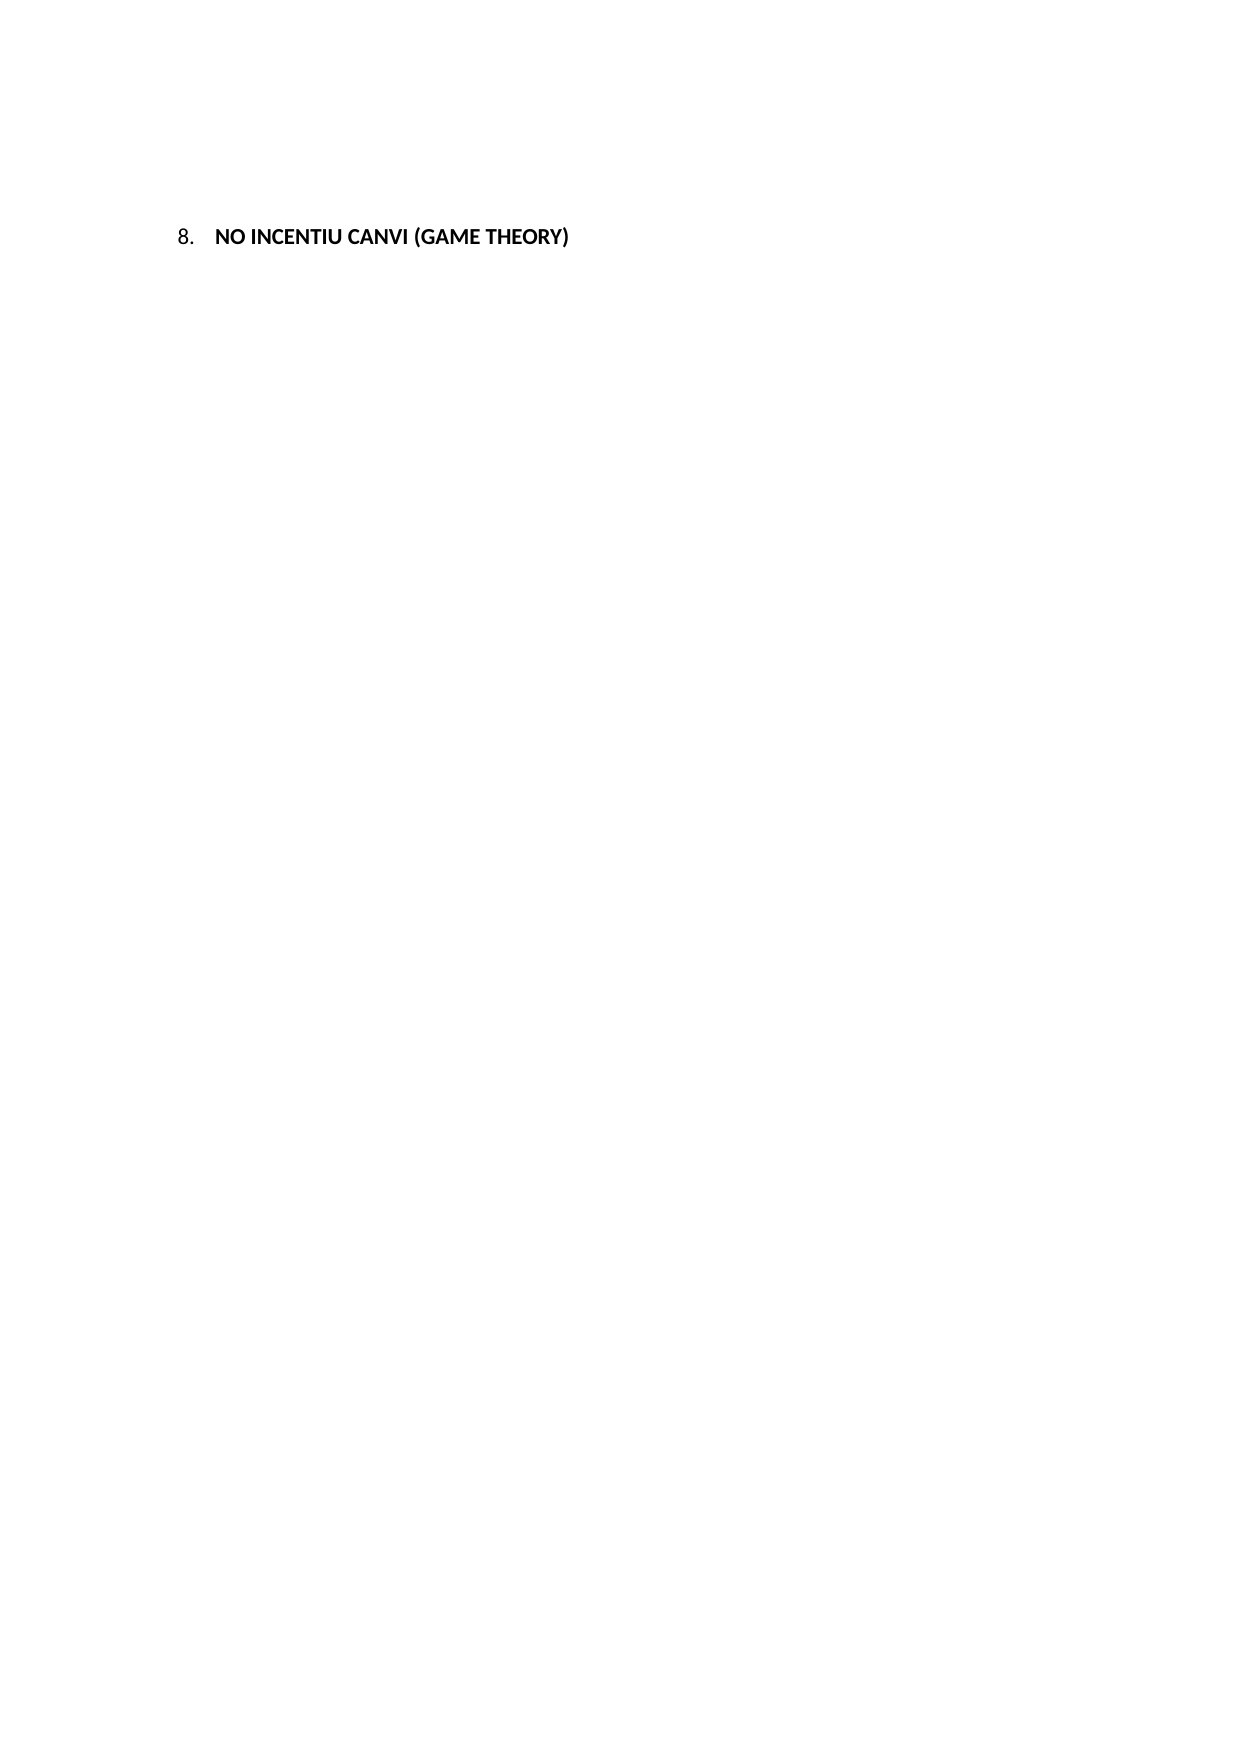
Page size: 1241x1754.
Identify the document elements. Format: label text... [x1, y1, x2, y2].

list NO INCENTIU CANVI (GAME THEORY) [177, 222, 1063, 250]
